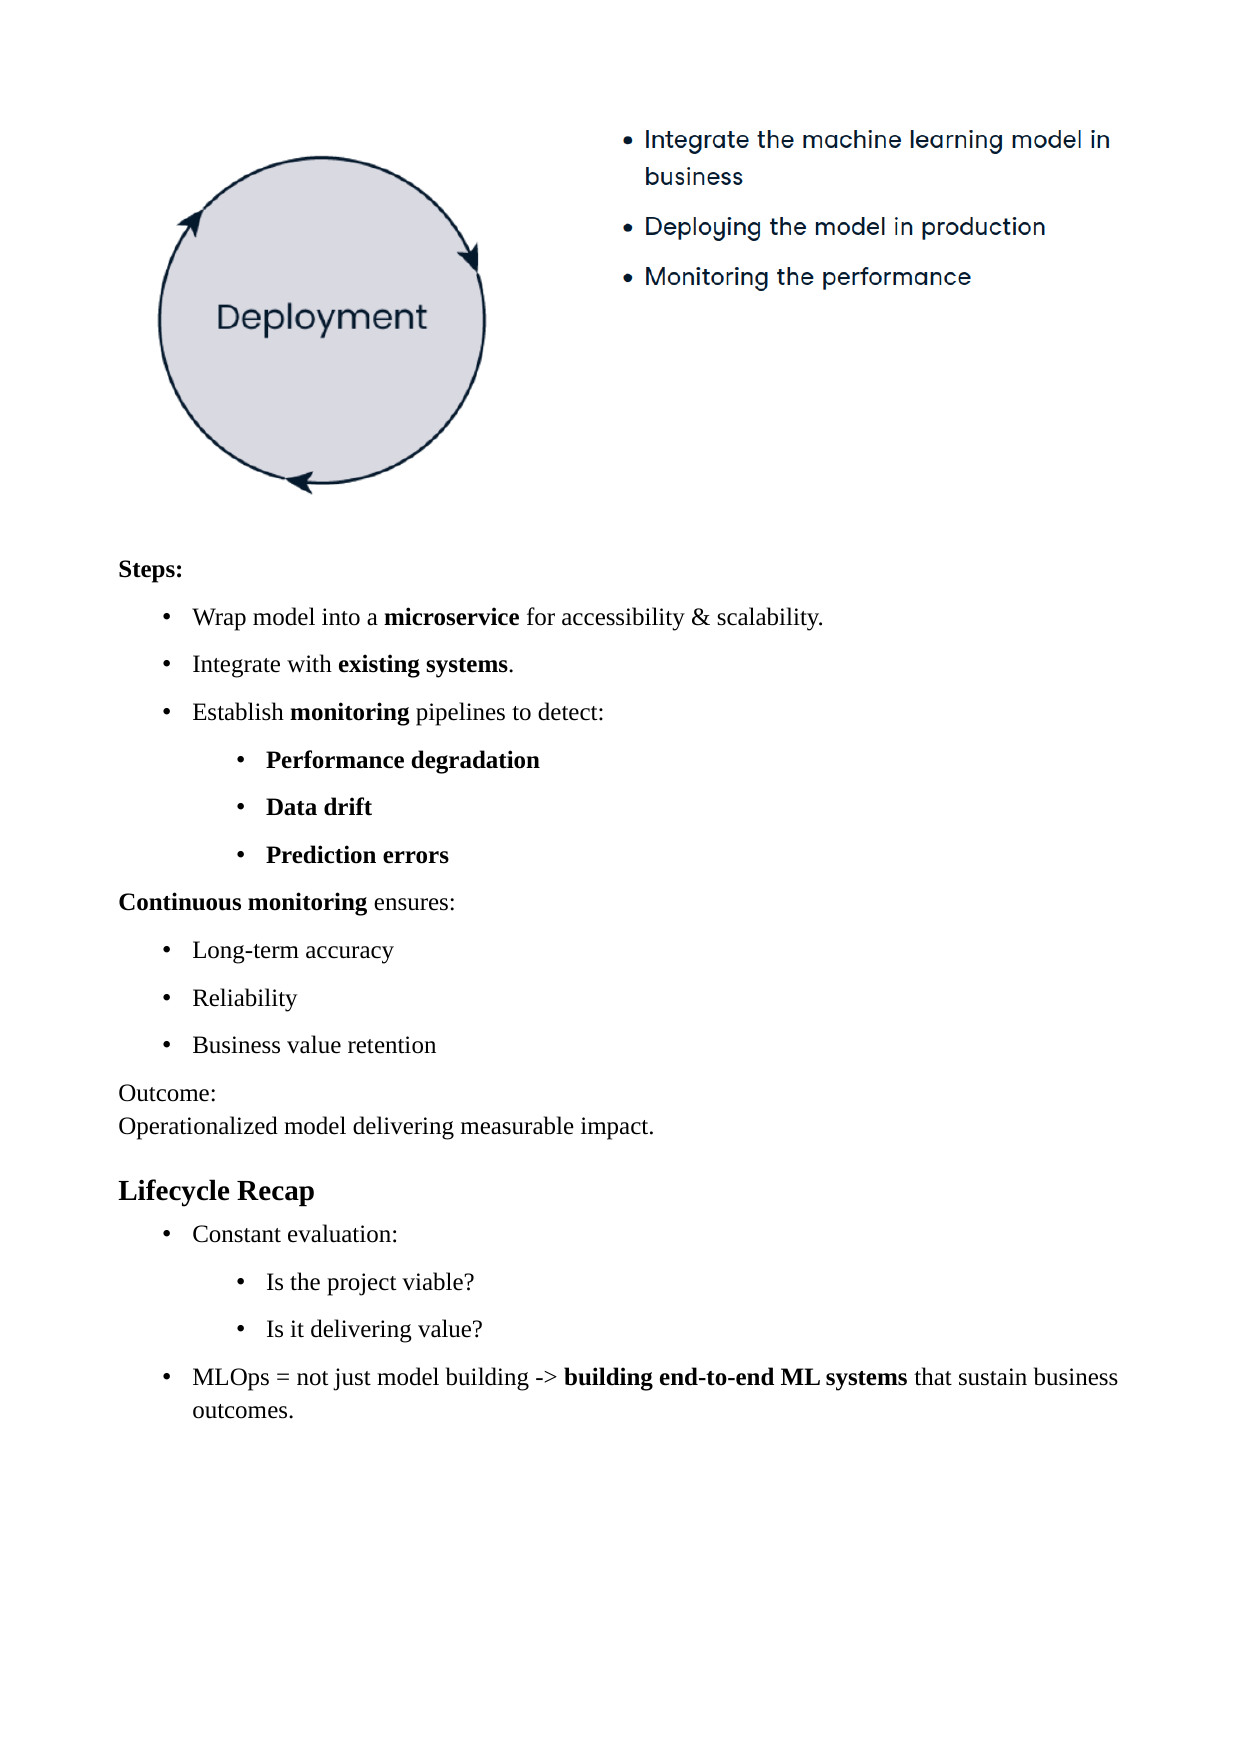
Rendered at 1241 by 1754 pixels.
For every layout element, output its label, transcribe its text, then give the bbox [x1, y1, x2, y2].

list Constant evaluation: [162, 1219, 1122, 1248]
picture [118, 118, 1123, 503]
text Steps: [118, 554, 1122, 583]
list Performance degradation [236, 745, 1122, 773]
list Long-term accuracy [162, 935, 1122, 964]
list Establish monitoring pipelines to detect: [162, 697, 1122, 726]
list Prediction errors [236, 840, 1122, 869]
list Reliability [162, 983, 1122, 1011]
subtitle Lifecycle Recap [118, 1173, 1122, 1207]
list Wrap model into a microservice for accessibility & scalability. [162, 602, 1122, 631]
list MLOps = not just model building -> building end-to-end ML systems that sustain business outcomes. [162, 1362, 1122, 1424]
list Is the project viable? [236, 1267, 1122, 1296]
text Outcome: Operationalized model delivering measurable impact. [118, 1078, 1122, 1140]
list Integrate with existing systems. [162, 649, 1122, 678]
list Is it delivering value? [236, 1314, 1122, 1343]
text Continuous monitoring ensures: [118, 887, 1122, 916]
list Business value retention [162, 1030, 1122, 1059]
list Data drift [236, 792, 1122, 821]
